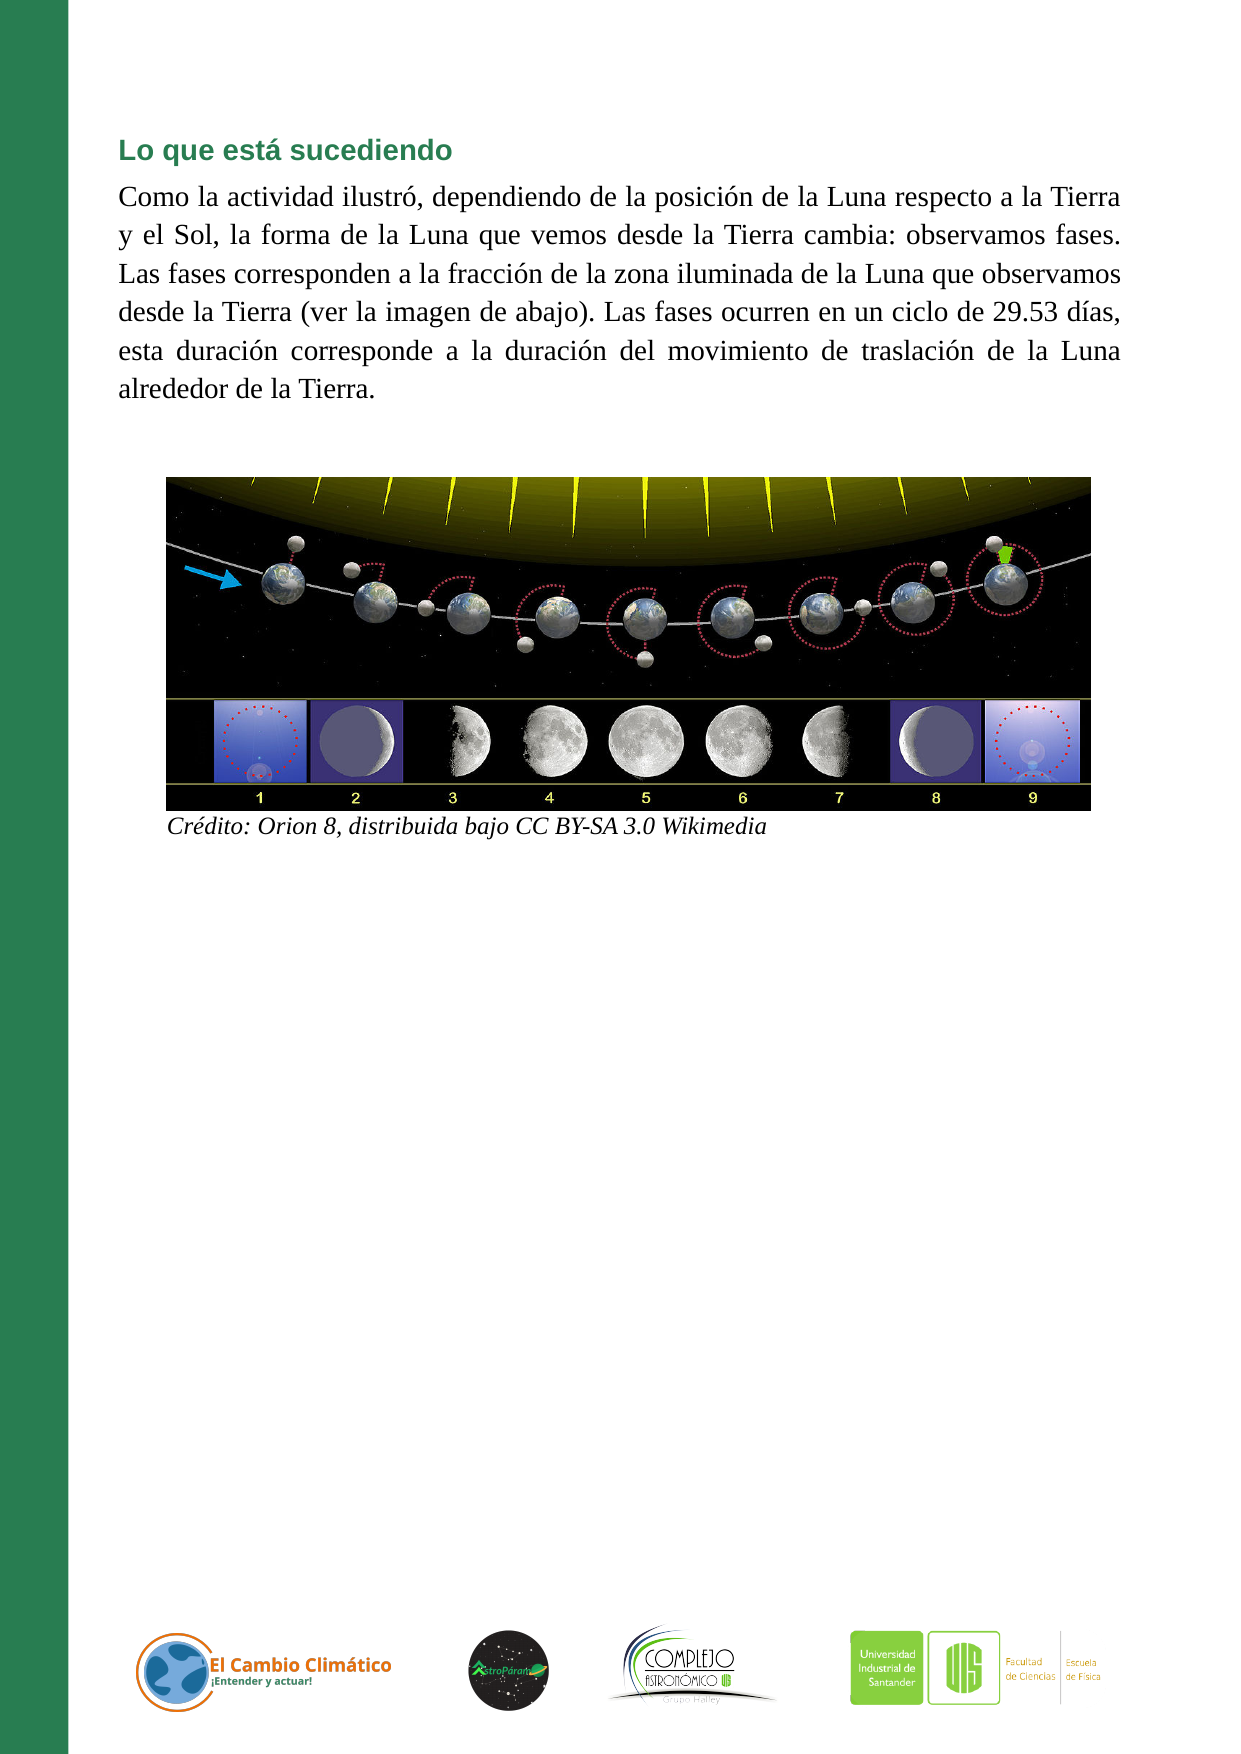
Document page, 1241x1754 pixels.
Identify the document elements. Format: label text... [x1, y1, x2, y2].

text Como la actividad ilustró, dependiendo de la posición de la Luna respecto a la Tierra y el Sol, la forma de la Luna que vemos desde la Tierra cambia: observamos fases. Las fases corresponden a la fracción de la zona iluminada de la Luna que observamos desde la Tierra (ver la imagen de abajo). Las fases ocurren en un ciclo de 29.53 días, esta duración corresponde a la duración del movimiento de traslación de la Luna alrededor de la Tierra. [118, 179, 1122, 405]
text Crédito: Orion 8, distribuida bajo CC BY-SA 3.0 Wikimedia [167, 811, 1091, 840]
picture [166, 477, 1091, 811]
picture [467, 1629, 550, 1712]
picture [136, 1633, 391, 1712]
subtitle Lo que está sucediendo [118, 133, 1122, 166]
picture [847, 1629, 1106, 1708]
picture [605, 1623, 780, 1707]
